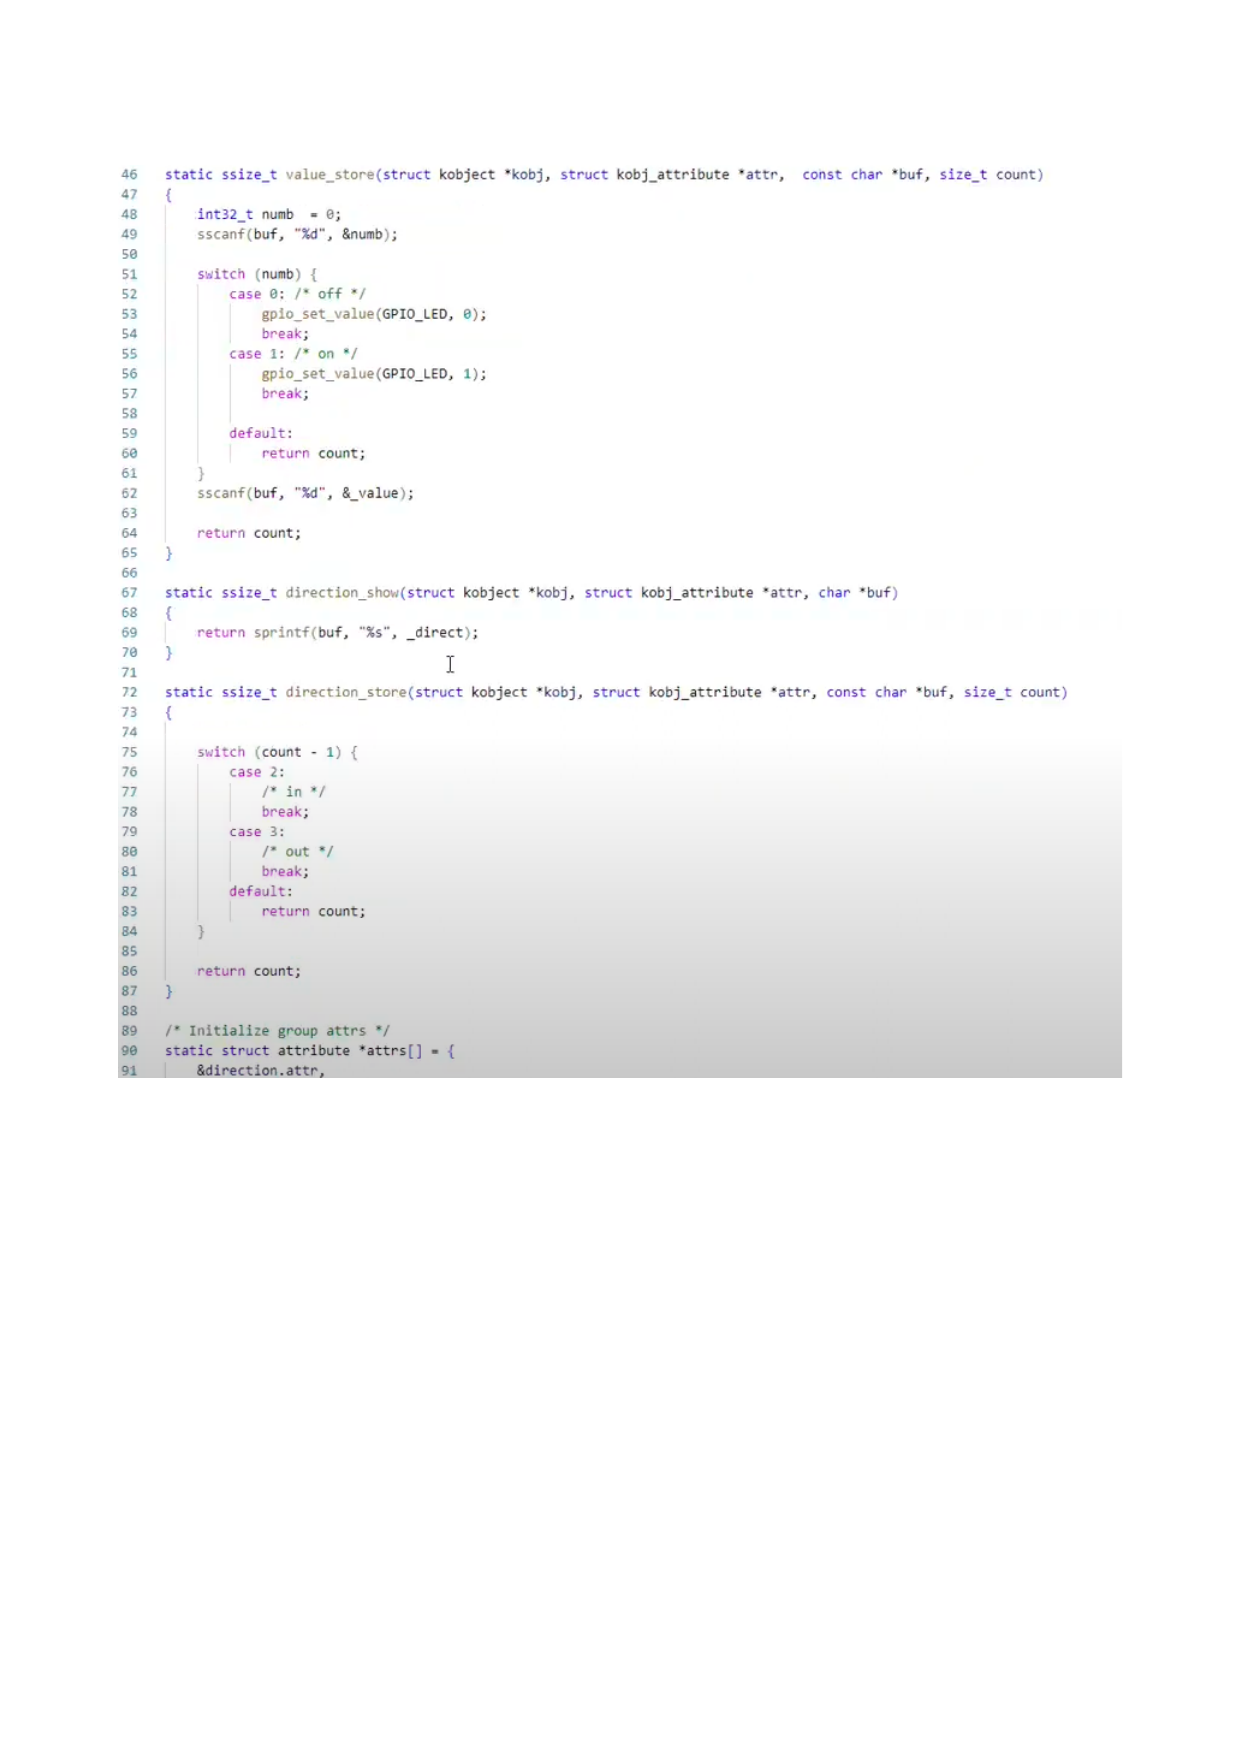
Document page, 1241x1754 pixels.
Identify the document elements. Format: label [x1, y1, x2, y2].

picture [118, 165, 1123, 1078]
